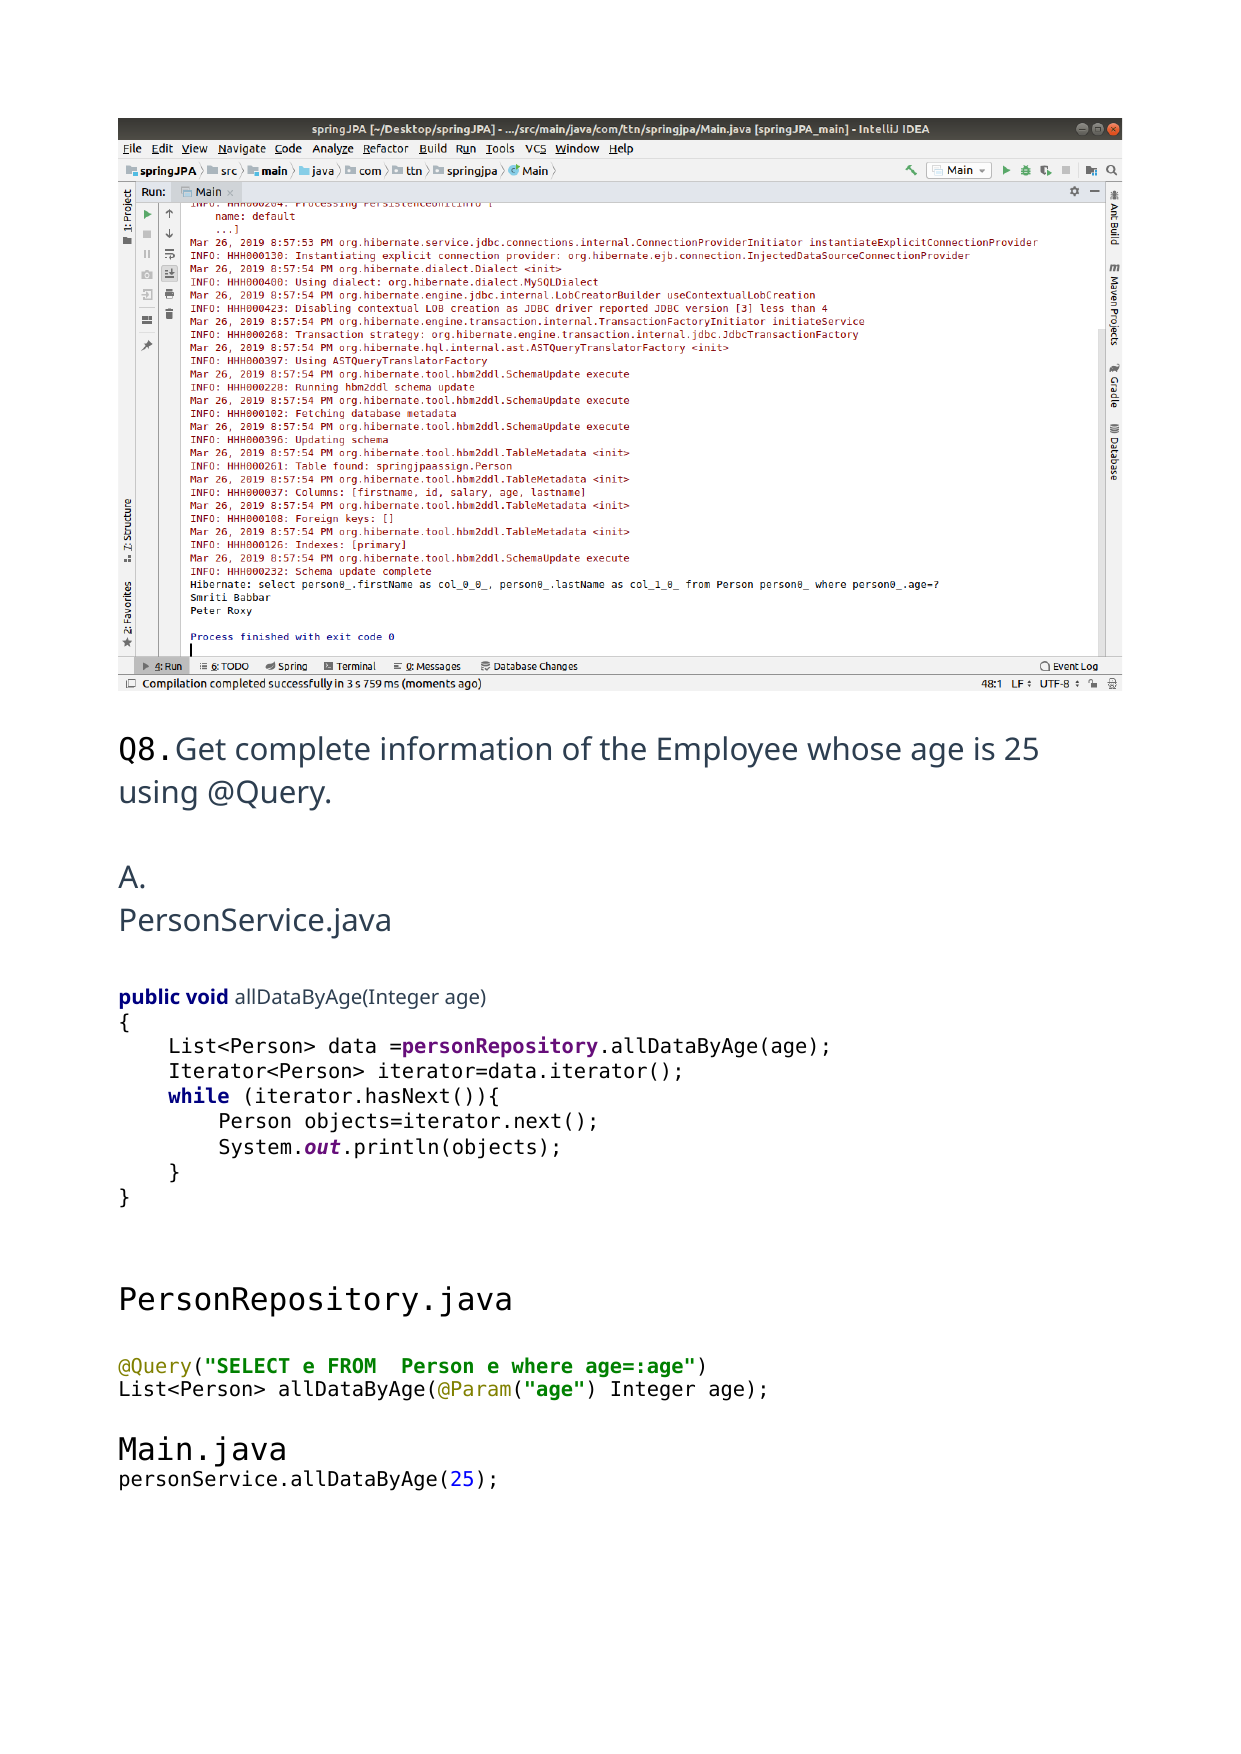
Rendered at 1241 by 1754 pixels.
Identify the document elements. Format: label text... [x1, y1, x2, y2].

text A. [118, 855, 1122, 897]
text Person objects=iterator.next(); [118, 1110, 1122, 1135]
text { [118, 1011, 1122, 1034]
text public void allDataByAge(Integer age) [118, 983, 1122, 1011]
text @Query("SELECT e FROM Person e where age=:age") [118, 1354, 1122, 1378]
text } [118, 1186, 1122, 1209]
text } [118, 1160, 1122, 1186]
text while (iterator.hasNext()){ [118, 1085, 1122, 1110]
text PersonRepository.java [118, 1281, 1122, 1318]
text List<Person> allDataByAge(@Param("age") Integer age); [118, 1378, 1122, 1402]
text Q8.Get complete information of the Employee whose age is 25 using @Query. [118, 727, 1122, 812]
text System.out.println(objects); [118, 1135, 1122, 1160]
text Iterator<Person> iterator=data.iterator(); [118, 1059, 1122, 1085]
text Main.java [118, 1431, 1122, 1467]
picture [118, 118, 1123, 691]
text List<Person> data =personRepository.allDataByAge(age); [118, 1034, 1122, 1059]
text PersonService.java [118, 897, 1122, 940]
text personService.allDataByAge(25); [118, 1467, 1122, 1491]
